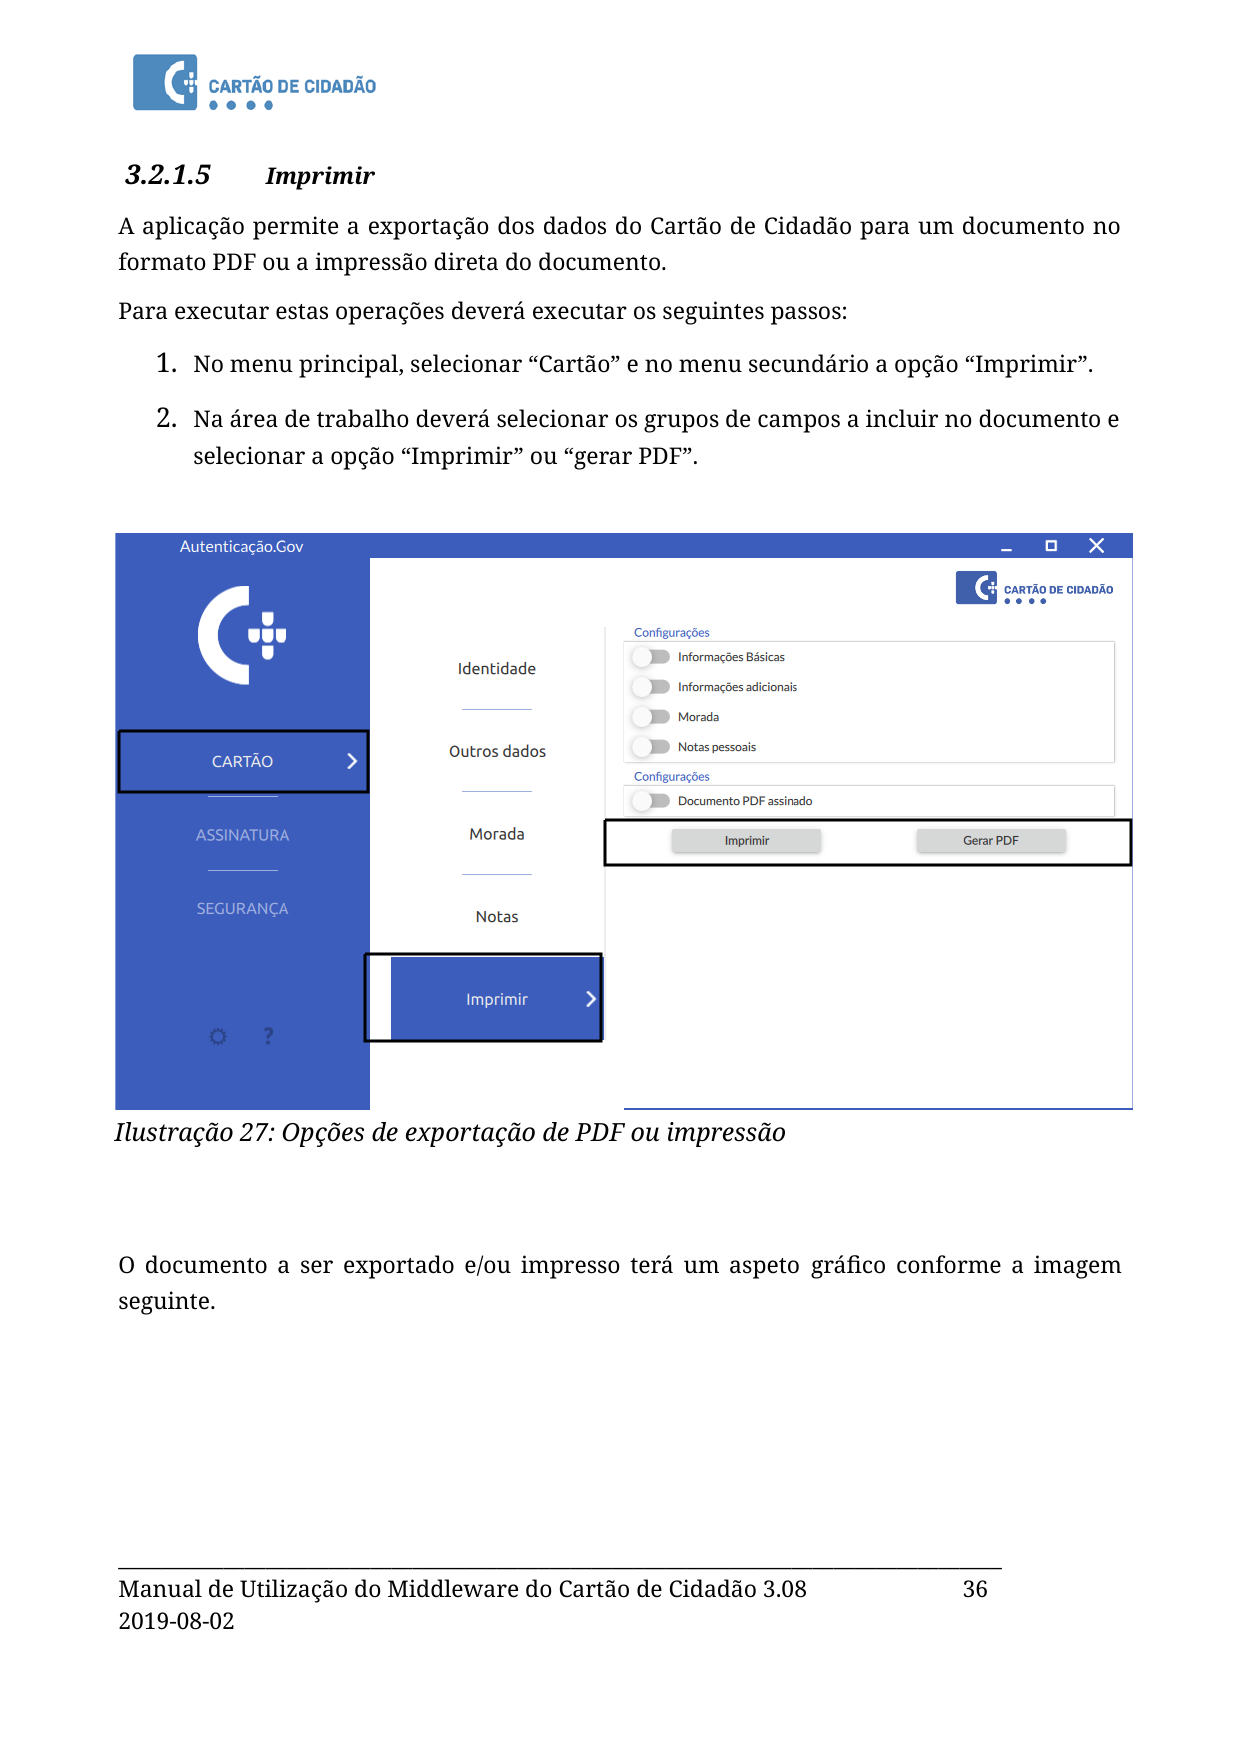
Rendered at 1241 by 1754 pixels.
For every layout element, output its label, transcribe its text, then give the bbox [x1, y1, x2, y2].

list No menu principal, selecionar “Cartão” e no menu secundário a opção “Imprimir”. [156, 343, 1122, 380]
text Para executar estas operações deverá executar os seguintes passos: [118, 295, 1122, 326]
list Na área de trabalho deverá selecionar os grupos de campos a incluir no documento e selecionar a opção “Imprimir” ou “gerar PDF”. [156, 398, 1122, 471]
text A aplicação permite a exportação dos dados do Cartão de Cidadão para um documento no formato PDF ou a impressão direta do documento. [118, 210, 1122, 277]
picture [115, 533, 1133, 1110]
list Ilustração 27: Opções de exportação de PDF ou impressão [114, 546, 1134, 1149]
list O documento a ser exportado e/ou impresso terá um aspeto gráfico conforme a imagem seguinte. [118, 1249, 1122, 1316]
picture [130, 47, 423, 118]
subtitle Imprimir [118, 155, 1122, 192]
